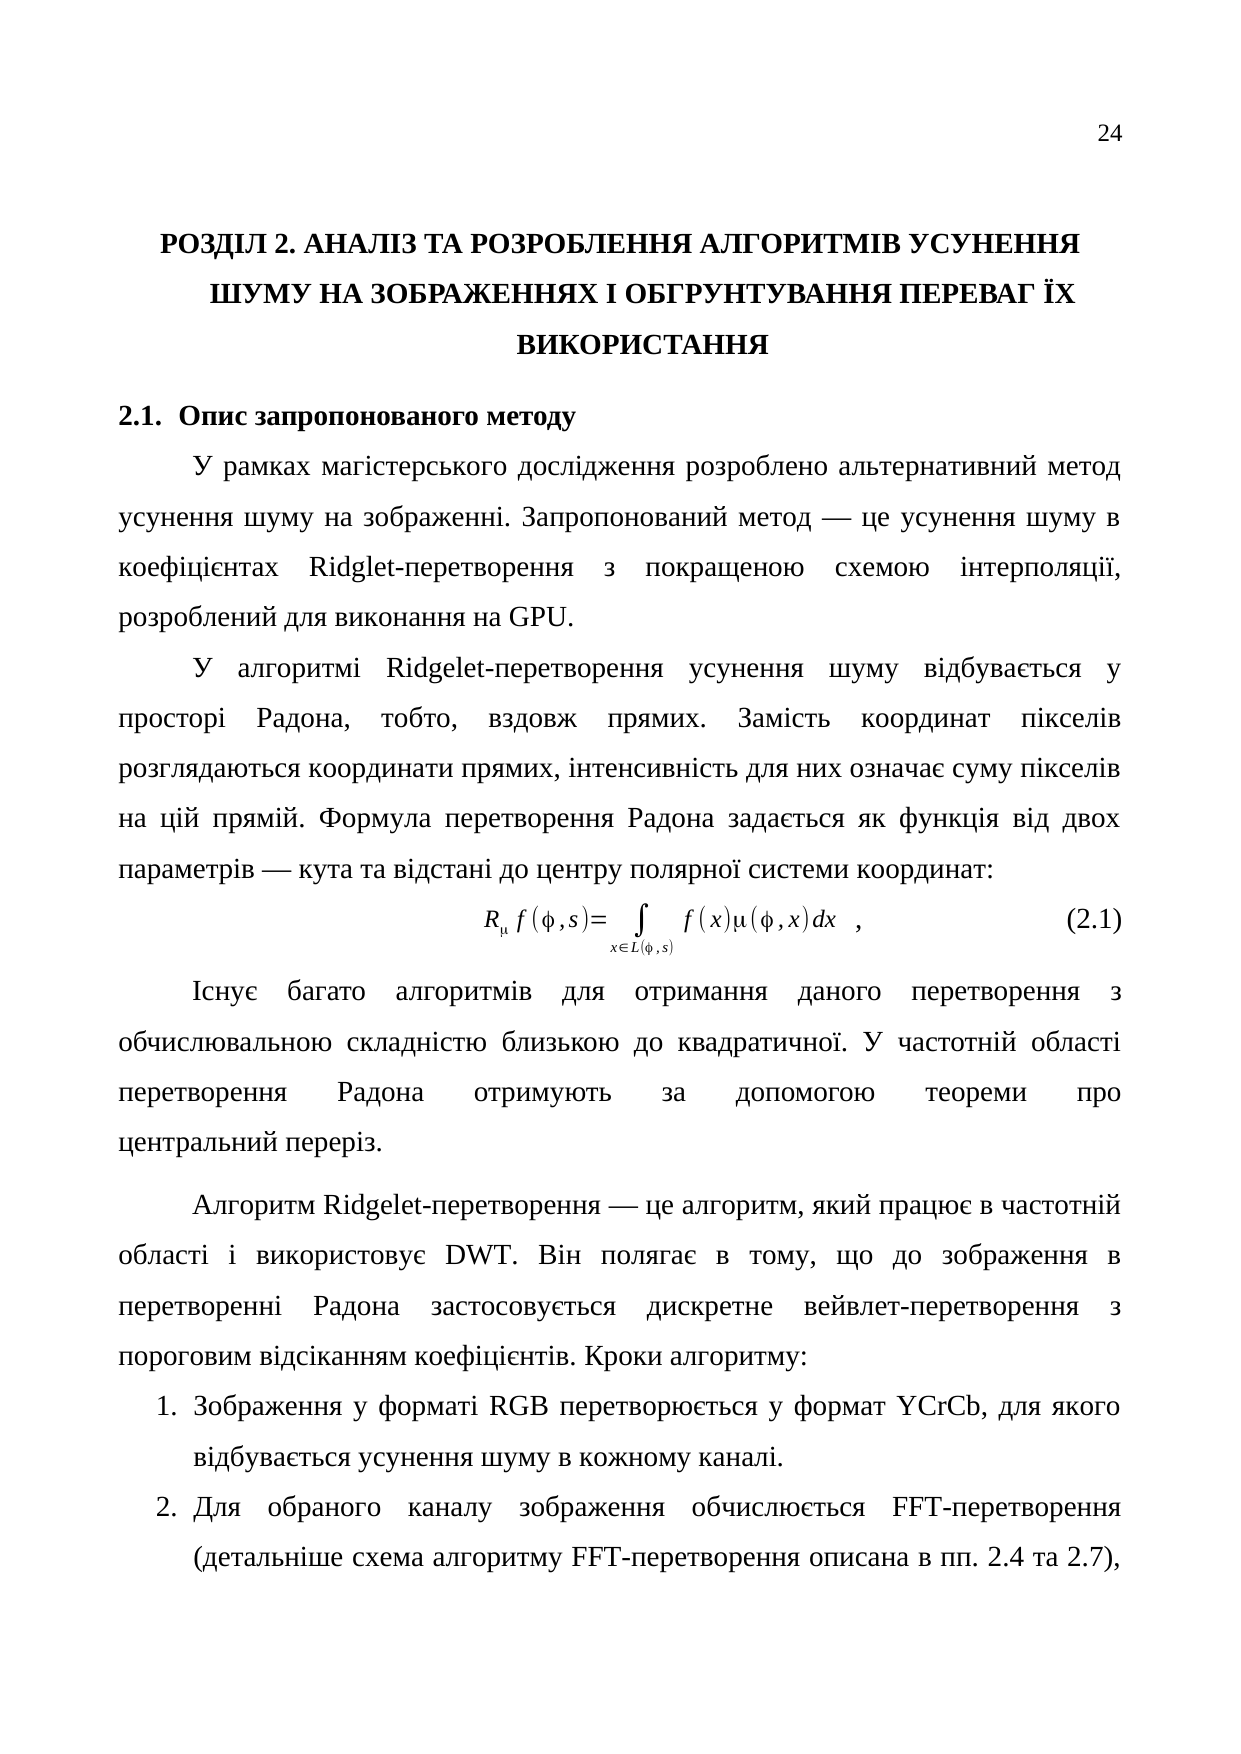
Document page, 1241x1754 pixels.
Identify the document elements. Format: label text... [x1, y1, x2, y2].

list Для обраного каналу зображення обчислюється FFT-перетворення (детальніше схема алгоритму FFT-перетворення описана в пп. 2.4 та 2.7), [156, 1489, 1122, 1573]
subtitle 2.1. Опис запропонованого методу [118, 398, 1122, 432]
text Алгоритм Ridgelet-перетворення — це алгоритм, який працює в частотній області і використовує DWT. Він полягає в тому, що до зображення в перетворенні Радона застосовується дискретне вейвлет-перетворення з пороговим відсіканням коефіцієнтів. Кроки алгоритму: [118, 1187, 1122, 1372]
text , (2.1) [118, 901, 1122, 957]
list Зображення у форматі RGB перетворюється у формат YСrCb, для якого відбувається усунення шуму в кожному каналі. [156, 1388, 1122, 1472]
text У рамках магістерського дослідження розроблено альтернативний метод усунення шуму на зображенні. Запропонований метод — це усунення шуму в коефіцієнтах Ridglet-перетворення з покращеною схемою інтерполяції, розроблений для виконання на GPU. [118, 448, 1122, 633]
text У алгоритмі Ridgelet-перетворення усунення шуму відбувається у просторі Радона, тобто, вздовж прямих. Замість координат пікселів розглядаються координати прямих, інтенсивність для них означає суму пікселів на цій прямій. Формула перетворення Радона задається як функція від двох параметрів — кута та відстані до центру полярної системи координат: [118, 650, 1122, 884]
text Існує багато алгоритмів для отримання даного перетворення з обчислювальною складністю близькою до квадратичної. У частотній області перетворення Радона отримують за допомогою теореми про центральний переріз. [118, 973, 1122, 1158]
subtitle РОЗДІЛ 2. АНАЛІЗ ТА РОЗРОБЛЕННЯ АЛГОРИТМІВ УСУНЕННЯ ШУМУ НА ЗОБРАЖЕННЯХ І ОБГРУНТУВАННЯ ПЕРЕВАГ ЇХ ВИКОРИСТАННЯ [118, 226, 1122, 361]
